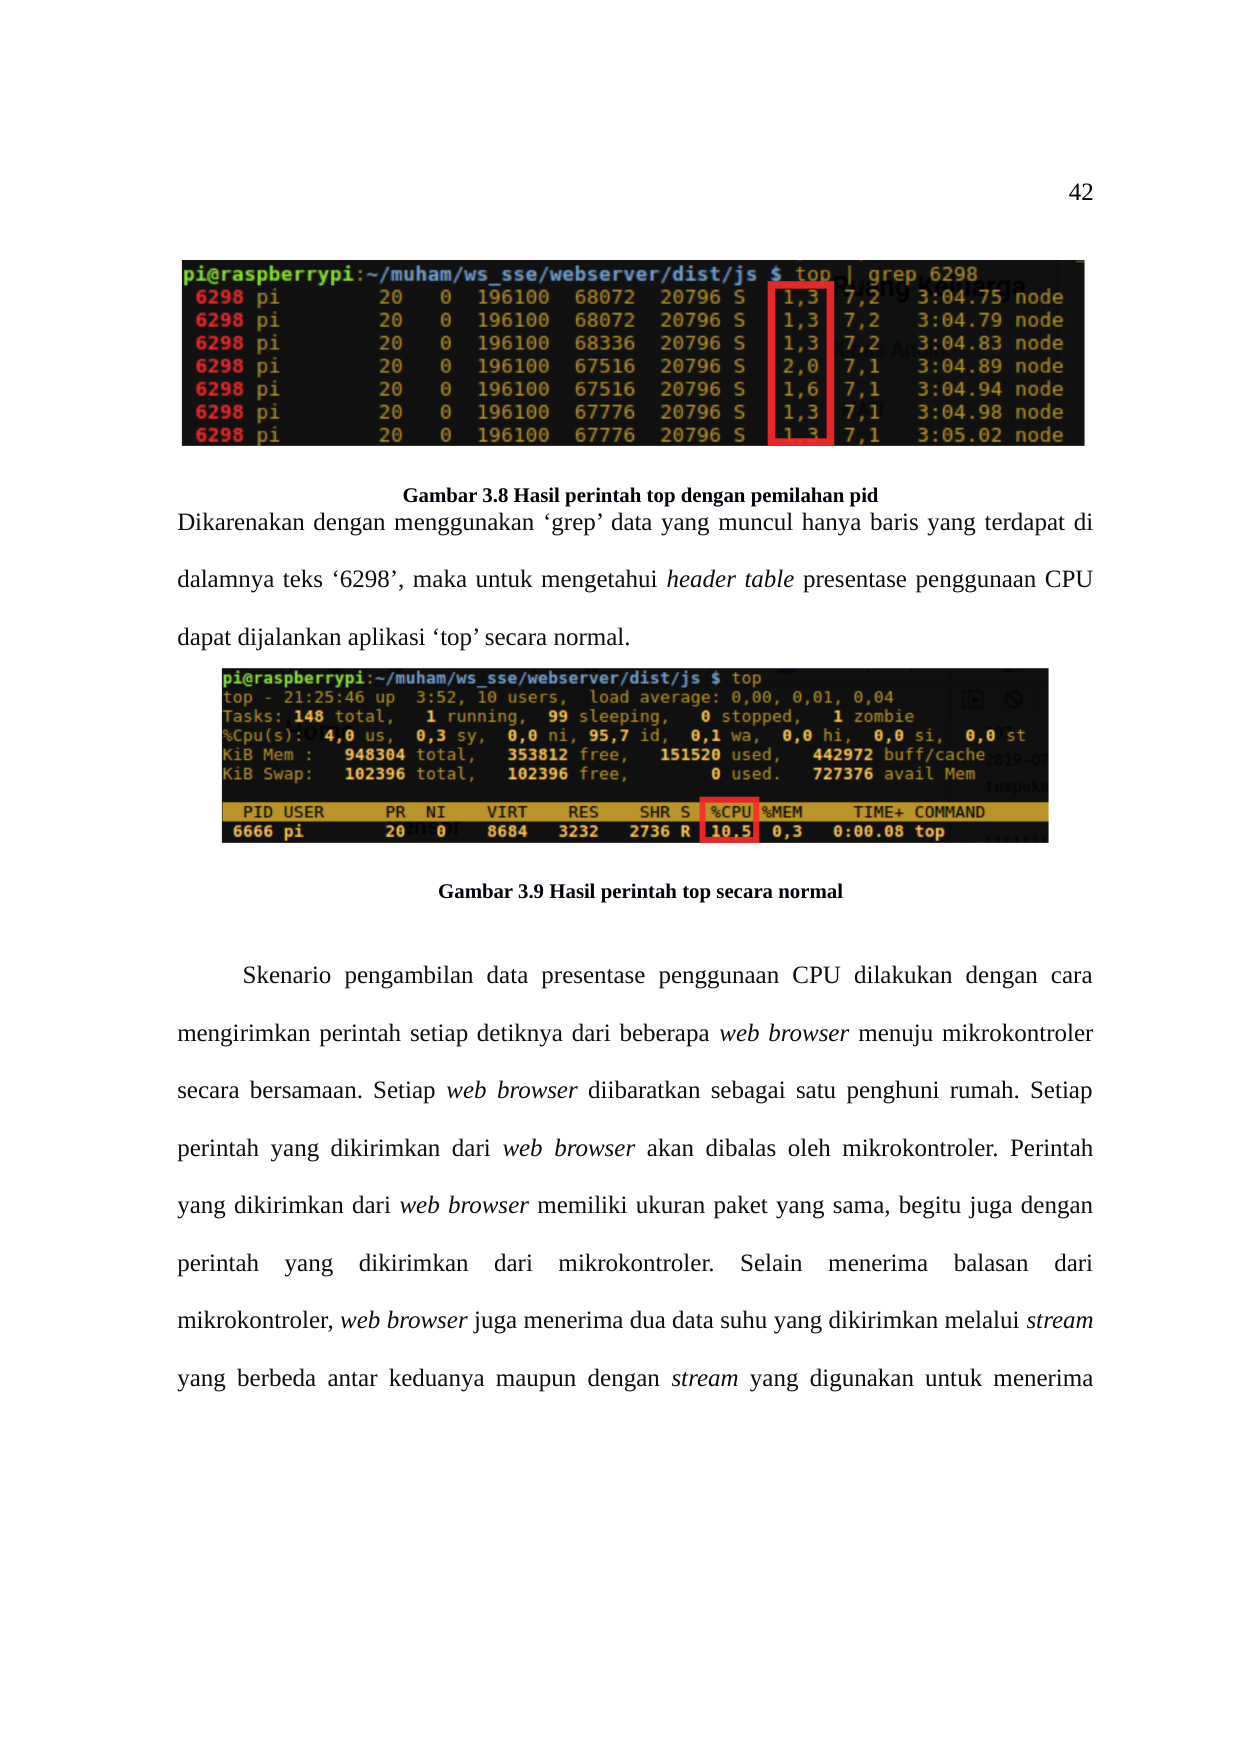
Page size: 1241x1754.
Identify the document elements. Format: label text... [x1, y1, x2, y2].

text 2Gambar 3.8 Hasil perintah top dengan pemilahan pid [222, 446, 1049, 507]
text 3Gambar 3.9 Hasil perintah top secara normal [222, 843, 1049, 903]
text Dikarenakan dengan menggunakan ‘grep’ data yang muncul hanya baris yang terdapat di dalamnya teks ‘6298’, maka untuk mengetahui header table presentase penggunaan CPU dapat dijalankan aplikasi ‘top’ secara normal. [177, 267, 1093, 650]
text Skenario pengambilan data presentase penggunaan CPU dilakukan dengan cara mengirimkan perintah setiap detiknya dari beberapa web browser menuju mikrokontroler secara bersamaan. Setiap web browser diibaratkan sebagai satu penghuni rumah. Setiap perintah yang dikirimkan dari web browser akan dibalas oleh mikrokontroler. Perintah yang dikirimkan dari web browser memiliki ukuran paket yang sama, begitu juga dengan perintah yang dikirimkan dari mikrokontroler. Selain menerima balasan dari mikrokontroler, web browser juga menerima dua data suhu yang dikirimkan melalui stream yang berbeda antar keduanya maupun dengan stream yang digunakan untuk menerima [177, 679, 1093, 1392]
picture [221, 668, 1049, 843]
picture [181, 260, 1085, 446]
